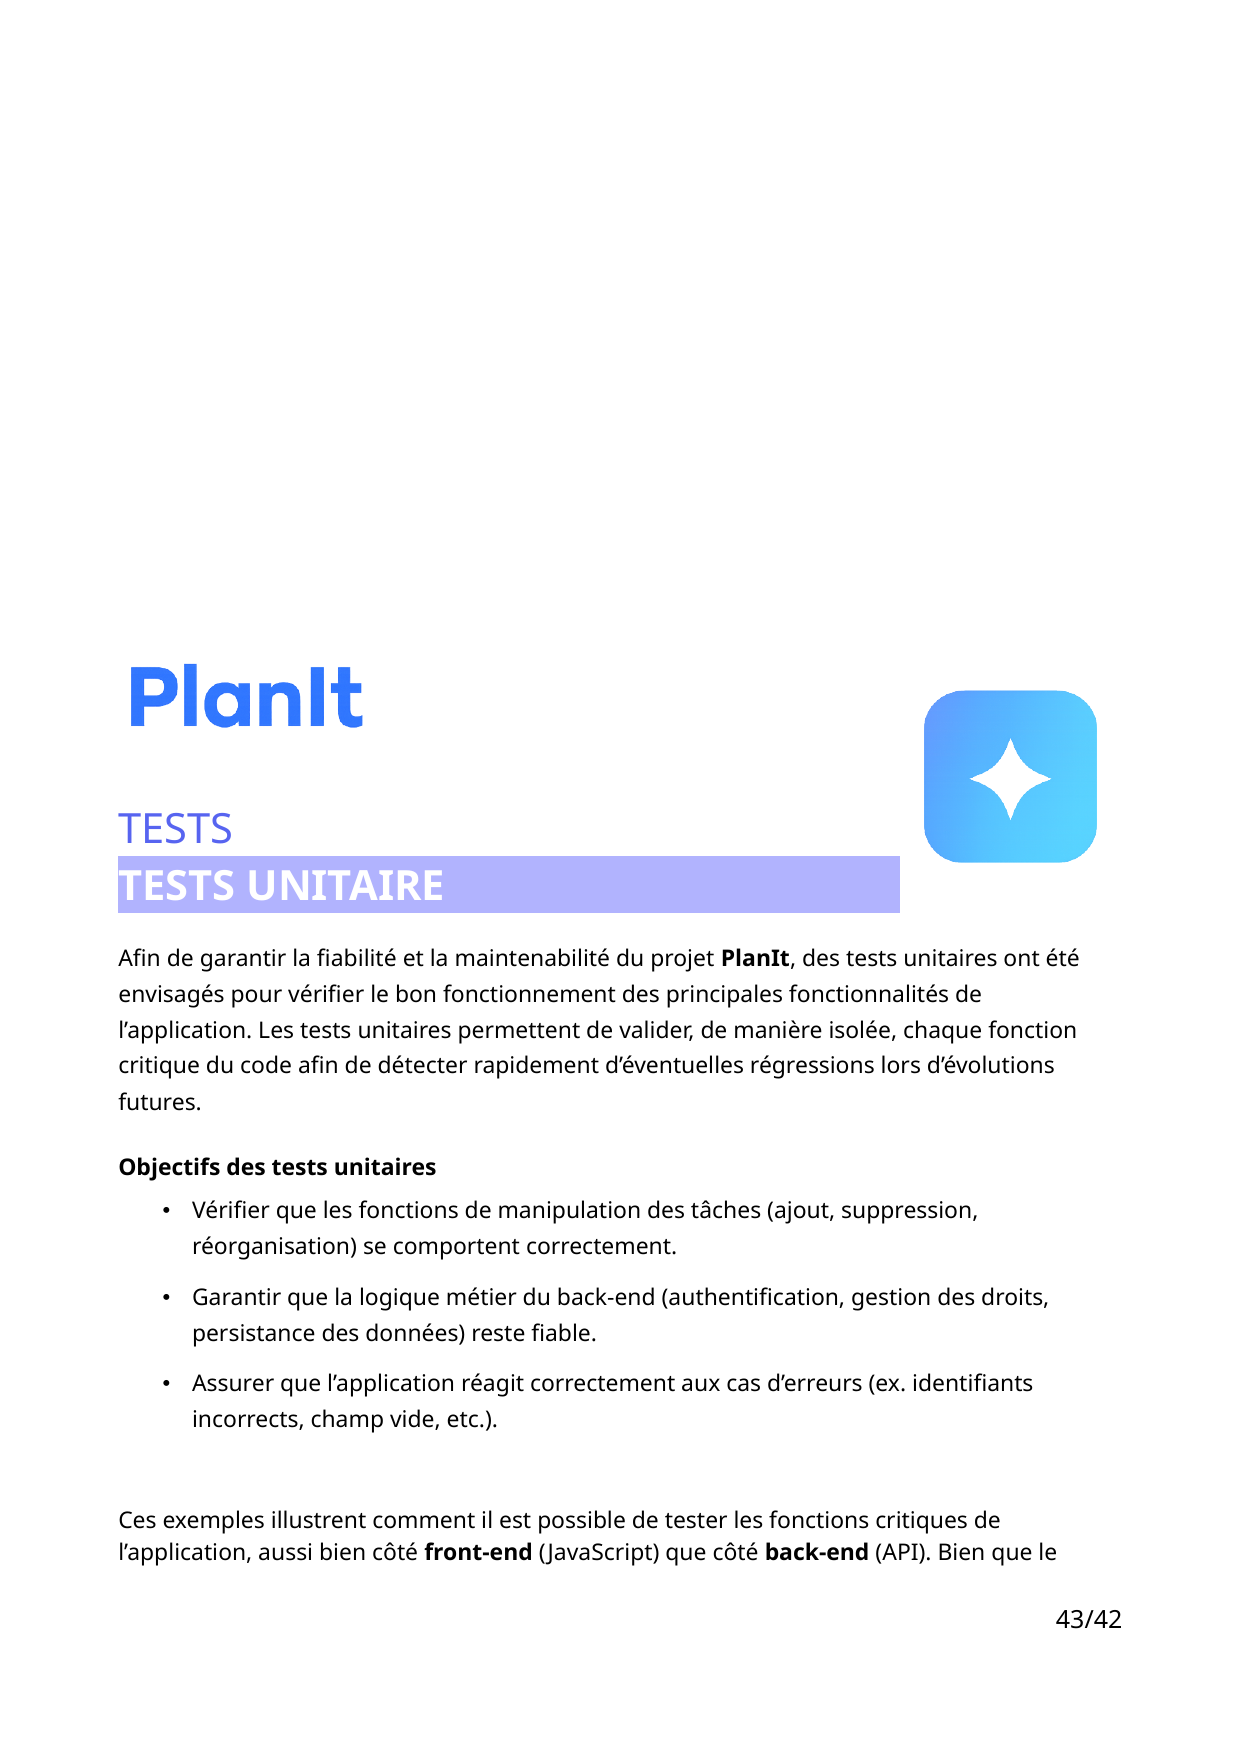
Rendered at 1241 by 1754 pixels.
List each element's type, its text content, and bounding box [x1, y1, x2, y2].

list Assurer que l’application réagit correctement aux cas d’erreurs (ex. identifiants incorrects, champ vide, etc.). [162, 1367, 1122, 1434]
list Vérifier que les fonctions de manipulation des tâches (ajout, suppression, réorganisation) se comportent correctement. [162, 1194, 1122, 1261]
text TESTS [118, 799, 906, 856]
text Afin de garantir la fiabilité et la maintenabilité du projet PlanIt, des tests unitaires ont été envisagés pour vérifier le bon fonctionnement des principales fonctionnalités de l’application. Les tests unitaires permettent de valider, de manière isolée, chaque fonction critique du code afin de détecter rapidement d’éventuelles régressions lors d’évolutions futures. [118, 942, 1122, 1117]
subtitle Objectifs des tests unitaires [118, 1151, 1122, 1182]
text Ces exemples illustrent comment il est possible de tester les fonctions critiques de l’application, aussi bien côté front-end (JavaScript) que côté back-end (API). Bien que le [118, 1504, 1122, 1567]
list Garantir que la logique métier du back-end (authentification, gestion des droits, persistance des données) reste fiable. [162, 1281, 1122, 1348]
text TESTS UNITAIRE [118, 856, 1122, 913]
text [1115, 799, 1122, 856]
picture [123, 635, 379, 756]
picture [906, 675, 1115, 878]
